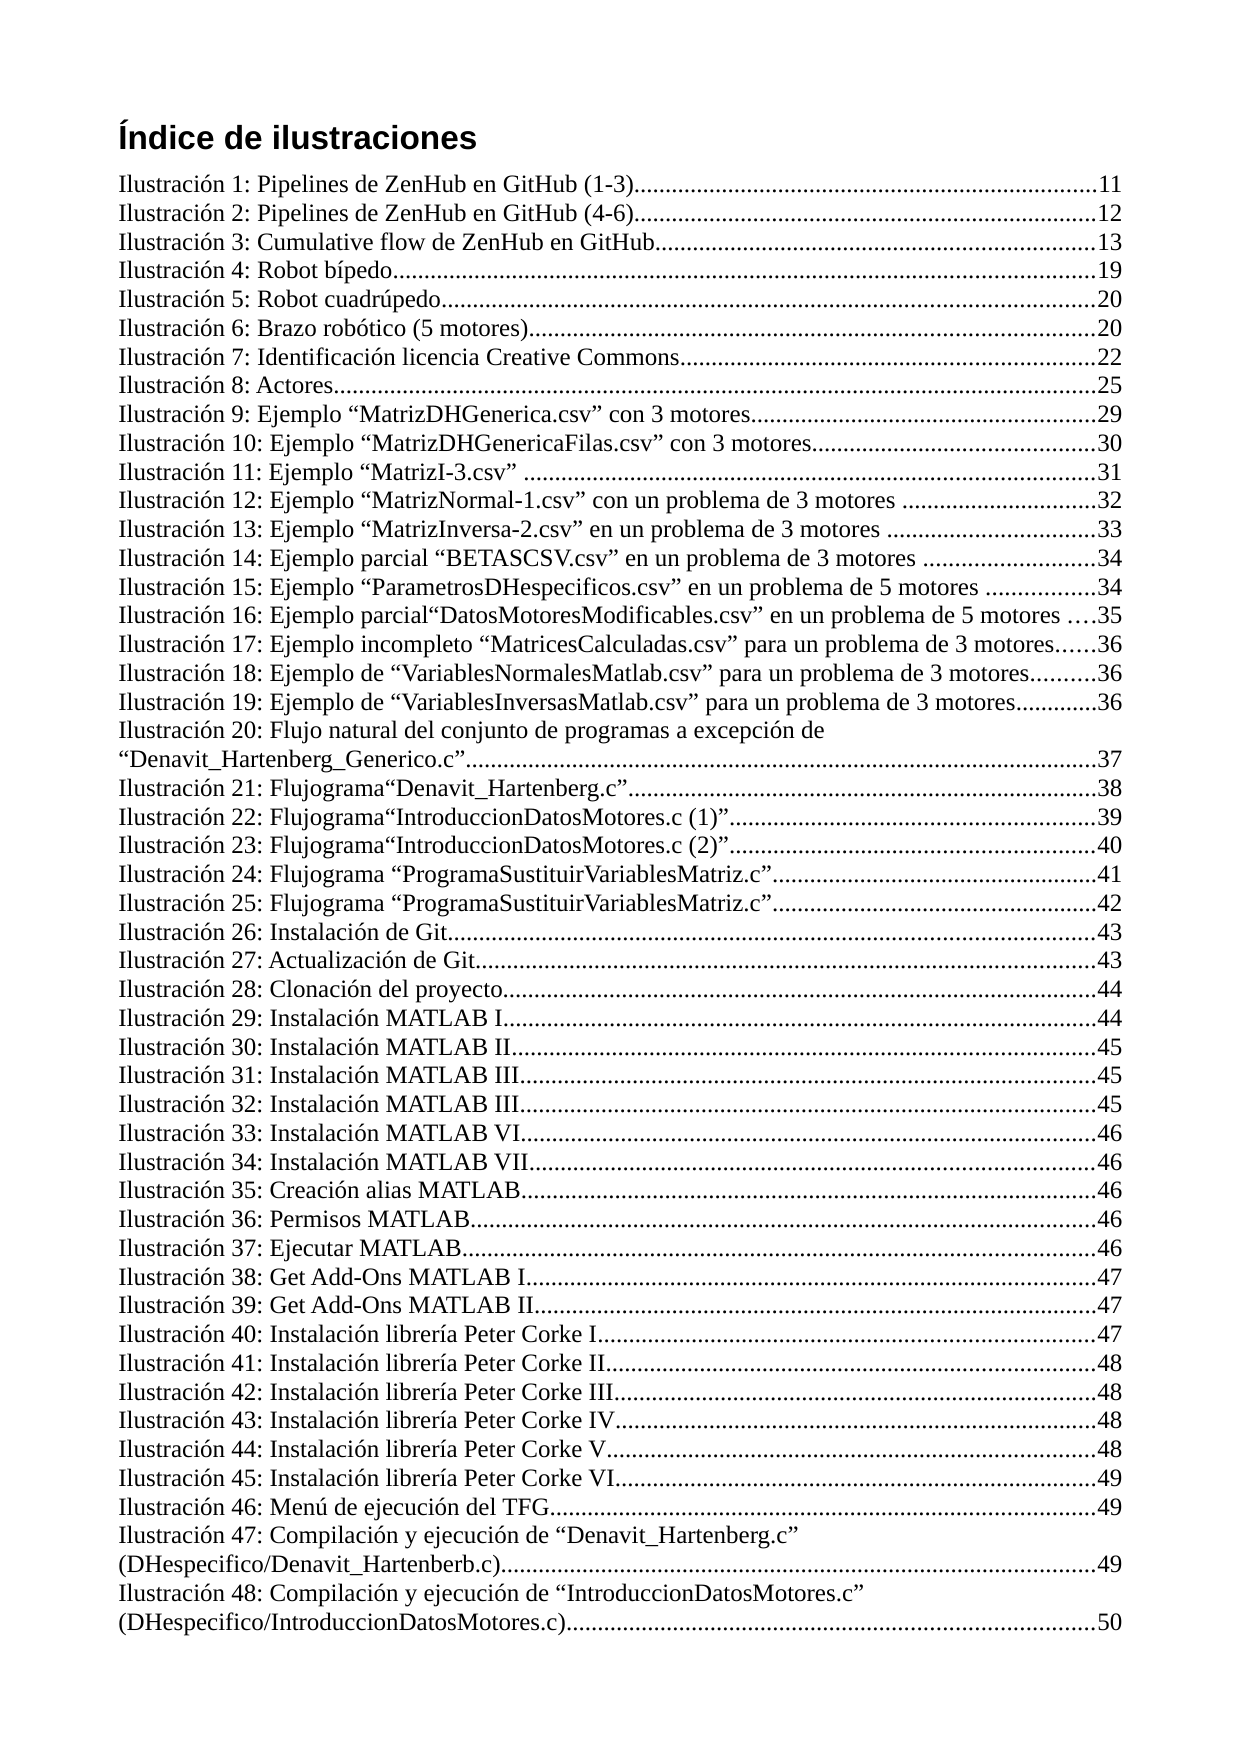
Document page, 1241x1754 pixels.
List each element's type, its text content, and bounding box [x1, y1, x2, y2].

text Ilustración 24: Flujograma “ProgramaSustituirVariablesMatriz.c” 41 [118, 859, 1122, 888]
text Ilustración 39: Get Add-Ons MATLAB II 47 [118, 1290, 1122, 1319]
text Ilustración 15: Ejemplo “ParametrosDHespecificos.csv” en un problema de 5 motores 34 [118, 572, 1122, 600]
text Ilustración 41: Instalación librería Peter Corke II 48 [118, 1348, 1122, 1377]
text Ilustración 37: Ejecutar MATLAB 46 [118, 1233, 1122, 1262]
text Ilustración 33: Instalación MATLAB VI 46 [118, 1118, 1122, 1147]
text Ilustración 34: Instalación MATLAB VII 46 [118, 1147, 1122, 1175]
text Ilustración 26: Instalación de Git 43 [118, 917, 1122, 945]
text Ilustración 18: Ejemplo de “VariablesNormalesMatlab.csv” para un problema de 3 motores 36 [118, 658, 1122, 687]
text Ilustración 30: Instalación MATLAB II 45 [118, 1032, 1122, 1060]
text Ilustración 36: Permisos MATLAB 46 [118, 1204, 1122, 1233]
text Ilustración 19: Ejemplo de “VariablesInversasMatlab.csv” para un problema de 3 motores 36 [118, 687, 1122, 715]
text Ilustración 14: Ejemplo parcial “BETASCSV.csv” en un problema de 3 motores 34 [118, 543, 1122, 572]
text Ilustración 29: Instalación MATLAB I 44 [118, 1003, 1122, 1032]
text Ilustración 23: Flujograma“IntroduccionDatosMotores.c (2)” 40 [118, 830, 1122, 859]
text Ilustración 31: Instalación MATLAB III 45 [118, 1060, 1122, 1089]
text Ilustración 47: Compilación y ejecución de “Denavit_Hartenberg.c” (DHespecifico/Denavit_Hartenberb.c) 49 [118, 1520, 1122, 1578]
text Ilustración 17: Ejemplo incompleto “MatricesCalculadas.csv” para un problema de 3 motores 36 [118, 629, 1122, 658]
text Ilustración 46: Menú de ejecución del TFG 49 [118, 1492, 1122, 1520]
text Ilustración 38: Get Add-Ons MATLAB I 47 [118, 1262, 1122, 1290]
text Ilustración 9: Ejemplo “MatrizDHGenerica.csv” con 3 motores 29 [118, 399, 1122, 428]
text Ilustración 12: Ejemplo “MatrizNormal-1.csv” con un problema de 3 motores 32 [118, 485, 1122, 514]
text Ilustración 45: Instalación librería Peter Corke VI 49 [118, 1463, 1122, 1492]
text Ilustración 22: Flujograma“IntroduccionDatosMotores.c (1)” 39 [118, 802, 1122, 830]
text Ilustración 5: Robot cuadrúpedo 20 [118, 284, 1122, 313]
text Ilustración 44: Instalación librería Peter Corke V 48 [118, 1434, 1122, 1463]
text Ilustración 4: Robot bípedo 19 [118, 255, 1122, 284]
text Ilustración 40: Instalación librería Peter Corke I 47 [118, 1319, 1122, 1348]
text Ilustración 20: Flujo natural del conjunto de programas a excepción de “Denavit_Hartenberg_Generico.c” 37 [118, 715, 1122, 773]
text Ilustración 27: Actualización de Git 43 [118, 945, 1122, 974]
text Ilustración 28: Clonación del proyecto 44 [118, 974, 1122, 1003]
text Ilustración 48: Compilación y ejecución de “IntroduccionDatosMotores.c” (DHespecifico/IntroduccionDatosMotores.c) 50 [118, 1578, 1122, 1635]
text Ilustración 8: Actores 25 [118, 370, 1122, 399]
text Ilustración 1: Pipelines de ZenHub en GitHub (1-3). 11 [118, 169, 1122, 198]
text Ilustración 16: Ejemplo parcial“DatosMotoresModificables.csv” en un problema de 5 motores 35 [118, 600, 1122, 629]
subtitle Índice de ilustraciones [118, 118, 1122, 157]
text Ilustración 13: Ejemplo “MatrizInversa-2.csv” en un problema de 3 motores 33 [118, 514, 1122, 543]
text Ilustración 21: Flujograma“Denavit_Hartenberg.c” 38 [118, 773, 1122, 802]
text Ilustración 42: Instalación librería Peter Corke III 48 [118, 1377, 1122, 1405]
text Ilustración 2: Pipelines de ZenHub en GitHub (4-6). 12 [118, 198, 1122, 227]
text Ilustración 3: Cumulative flow de ZenHub en GitHub. 13 [118, 227, 1122, 255]
text Ilustración 43: Instalación librería Peter Corke IV 48 [118, 1405, 1122, 1434]
text Ilustración 25: Flujograma “ProgramaSustituirVariablesMatriz.c” 42 [118, 888, 1122, 917]
text Ilustración 32: Instalación MATLAB III 45 [118, 1089, 1122, 1118]
text Ilustración 10: Ejemplo “MatrizDHGenericaFilas.csv” con 3 motores 30 [118, 428, 1122, 457]
text Ilustración 11: Ejemplo “MatrizI-3.csv” 31 [118, 457, 1122, 485]
text Ilustración 35: Creación alias MATLAB 46 [118, 1175, 1122, 1204]
text Ilustración 6: Brazo robótico (5 motores) 20 [118, 313, 1122, 342]
text Ilustración 7: Identificación licencia Creative Commons 22 [118, 342, 1122, 370]
